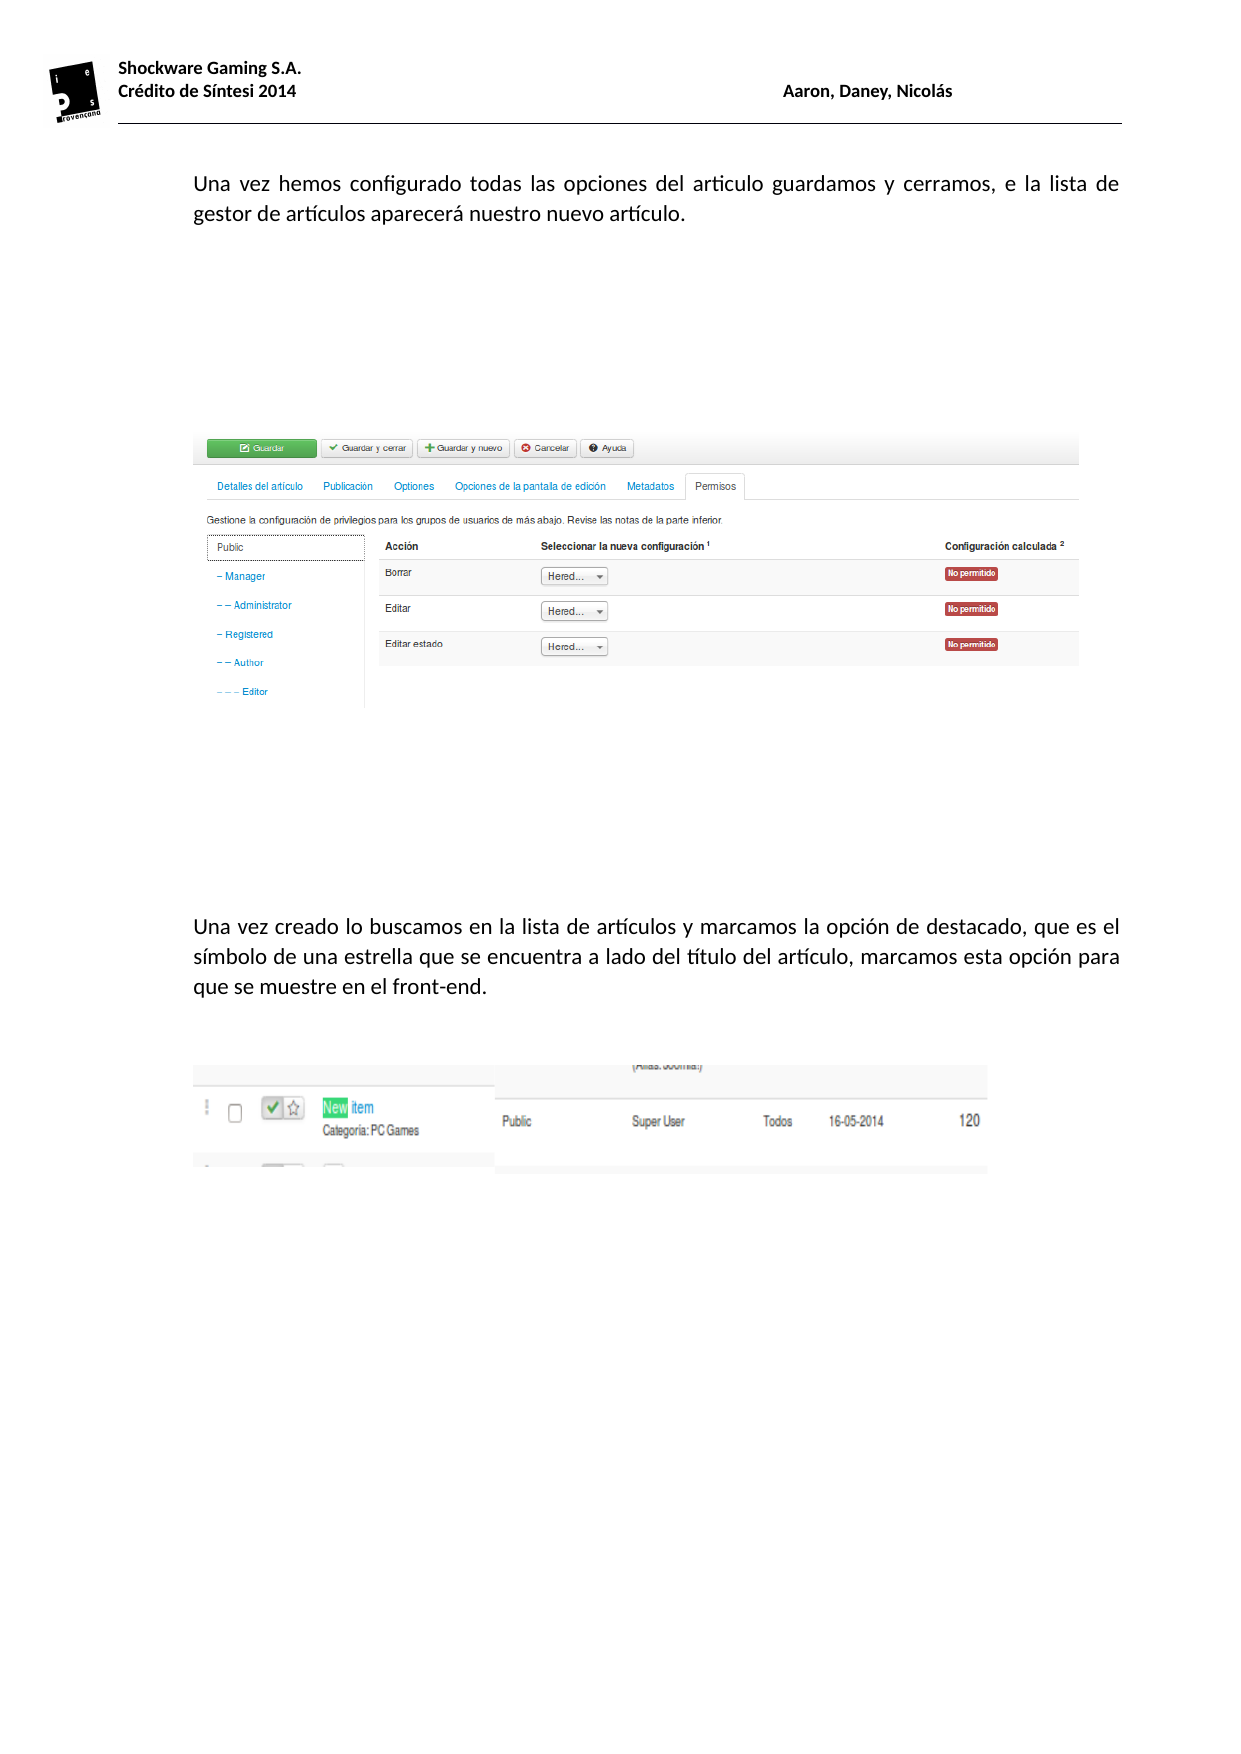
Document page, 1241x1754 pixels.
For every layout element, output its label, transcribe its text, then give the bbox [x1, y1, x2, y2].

list Una vez creado lo buscamos en la lista de artículos y marcamos la opción de destacado, que es el símbolo de una estrella que se encuentra a lado del título del artículo, marcamos esta opción para que se muestre en el front-end. [193, 912, 1122, 1000]
list Una vez hemos configurado todas las opciones del articulo guardamos y cerramos, e la lista de gestor de artículos aparecerá nuestro nuevo artículo. [193, 169, 1122, 227]
